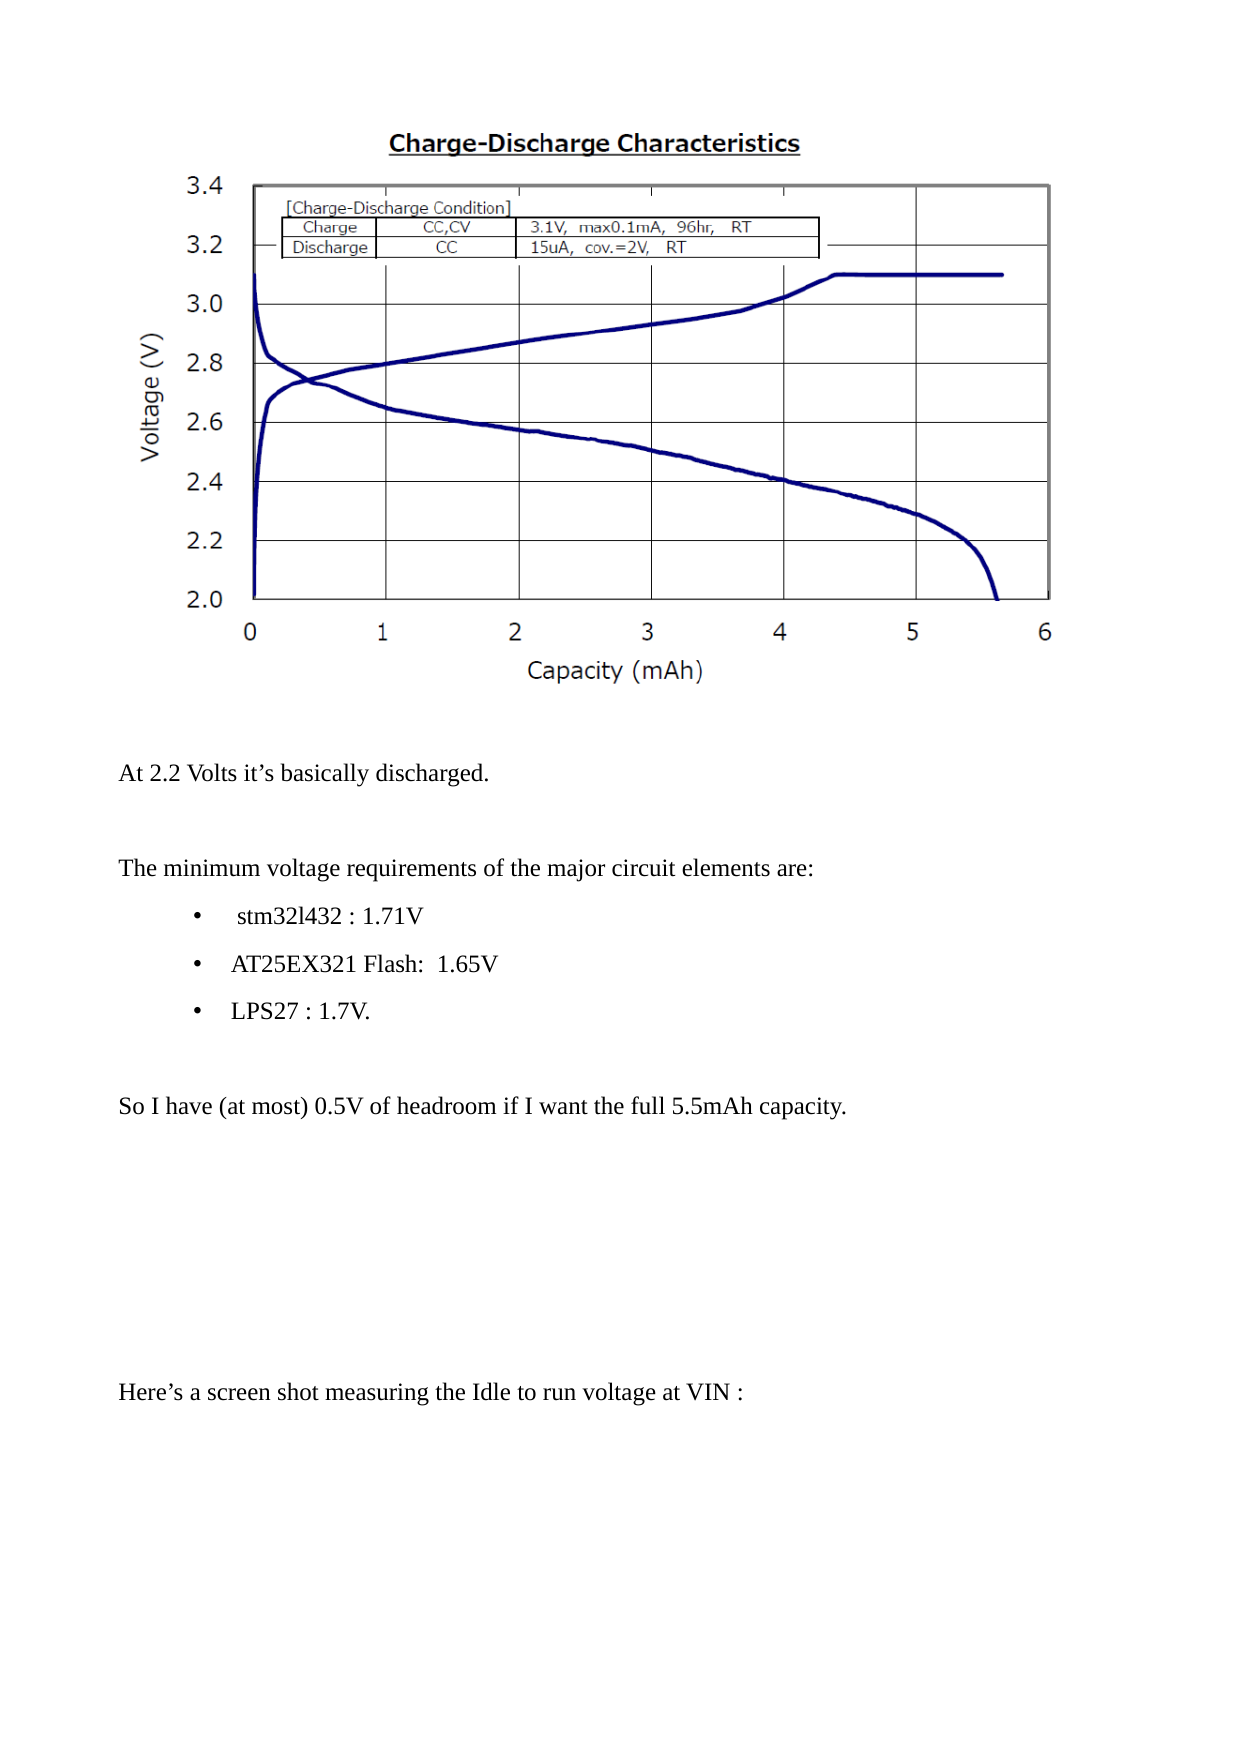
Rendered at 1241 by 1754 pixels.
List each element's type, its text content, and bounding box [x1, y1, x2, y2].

list AT25EX321 Flash: 1.65V [193, 949, 1122, 977]
text So I have (at most) 0.5V of headroom if I want the full 5.5mAh capacity. [118, 1091, 1122, 1120]
list LPS27 : 1.7V. [193, 996, 1122, 1025]
text At 2.2 Volts it’s basically discharged. [118, 758, 1122, 787]
text Here’s a screen shot measuring the Idle to run voltage at VIN : [118, 1377, 1122, 1406]
list stm32l432 : 1.71V [193, 901, 1122, 930]
picture [118, 118, 1123, 707]
text The minimum voltage requirements of the major circuit elements are: [118, 853, 1122, 882]
